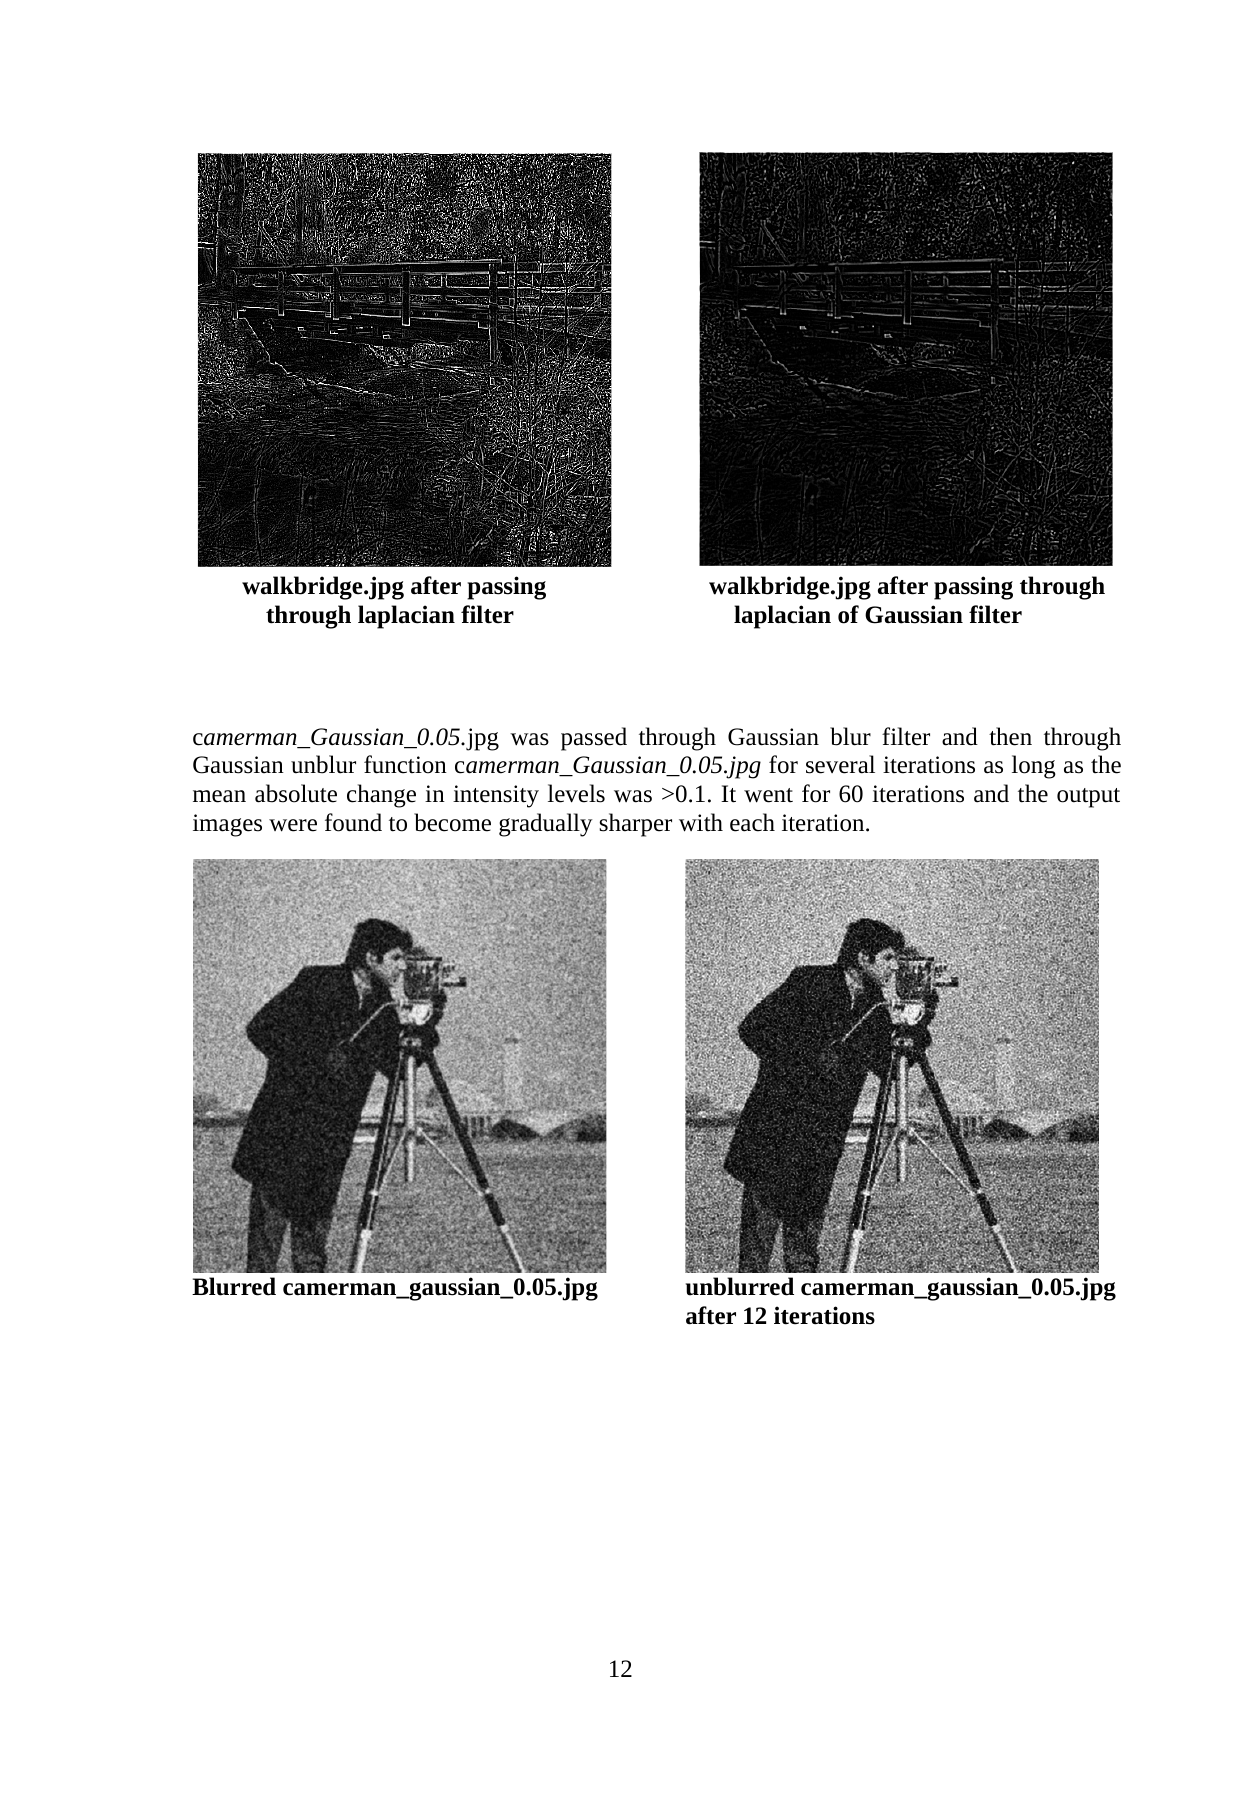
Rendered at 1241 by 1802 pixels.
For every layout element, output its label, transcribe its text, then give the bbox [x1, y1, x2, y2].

text camerman_Gaussian_0.05.jpg was passed through Gaussian blur filter and then through Gaussian unblur function camerman_Gaussian_0.05.jpg for several iterations as long as the mean absolute change in intensity levels was >0.1. It went for 60 iterations and the output images were found to become gradually sharper with each iteration. [192, 722, 1122, 837]
picture [699, 152, 1113, 566]
text Blurred camerman_gaussian_0.05.jpg unblurred camerman_gaussian_0.05.jpg after 12 iterations [192, 1255, 1122, 1330]
picture [193, 859, 607, 1273]
picture [685, 859, 1099, 1273]
text walkbridge.jpg after passing walkbridge.jpg after passing through through laplacian filter laplacian of Gaussian filter [192, 571, 1122, 628]
picture [197, 153, 612, 567]
